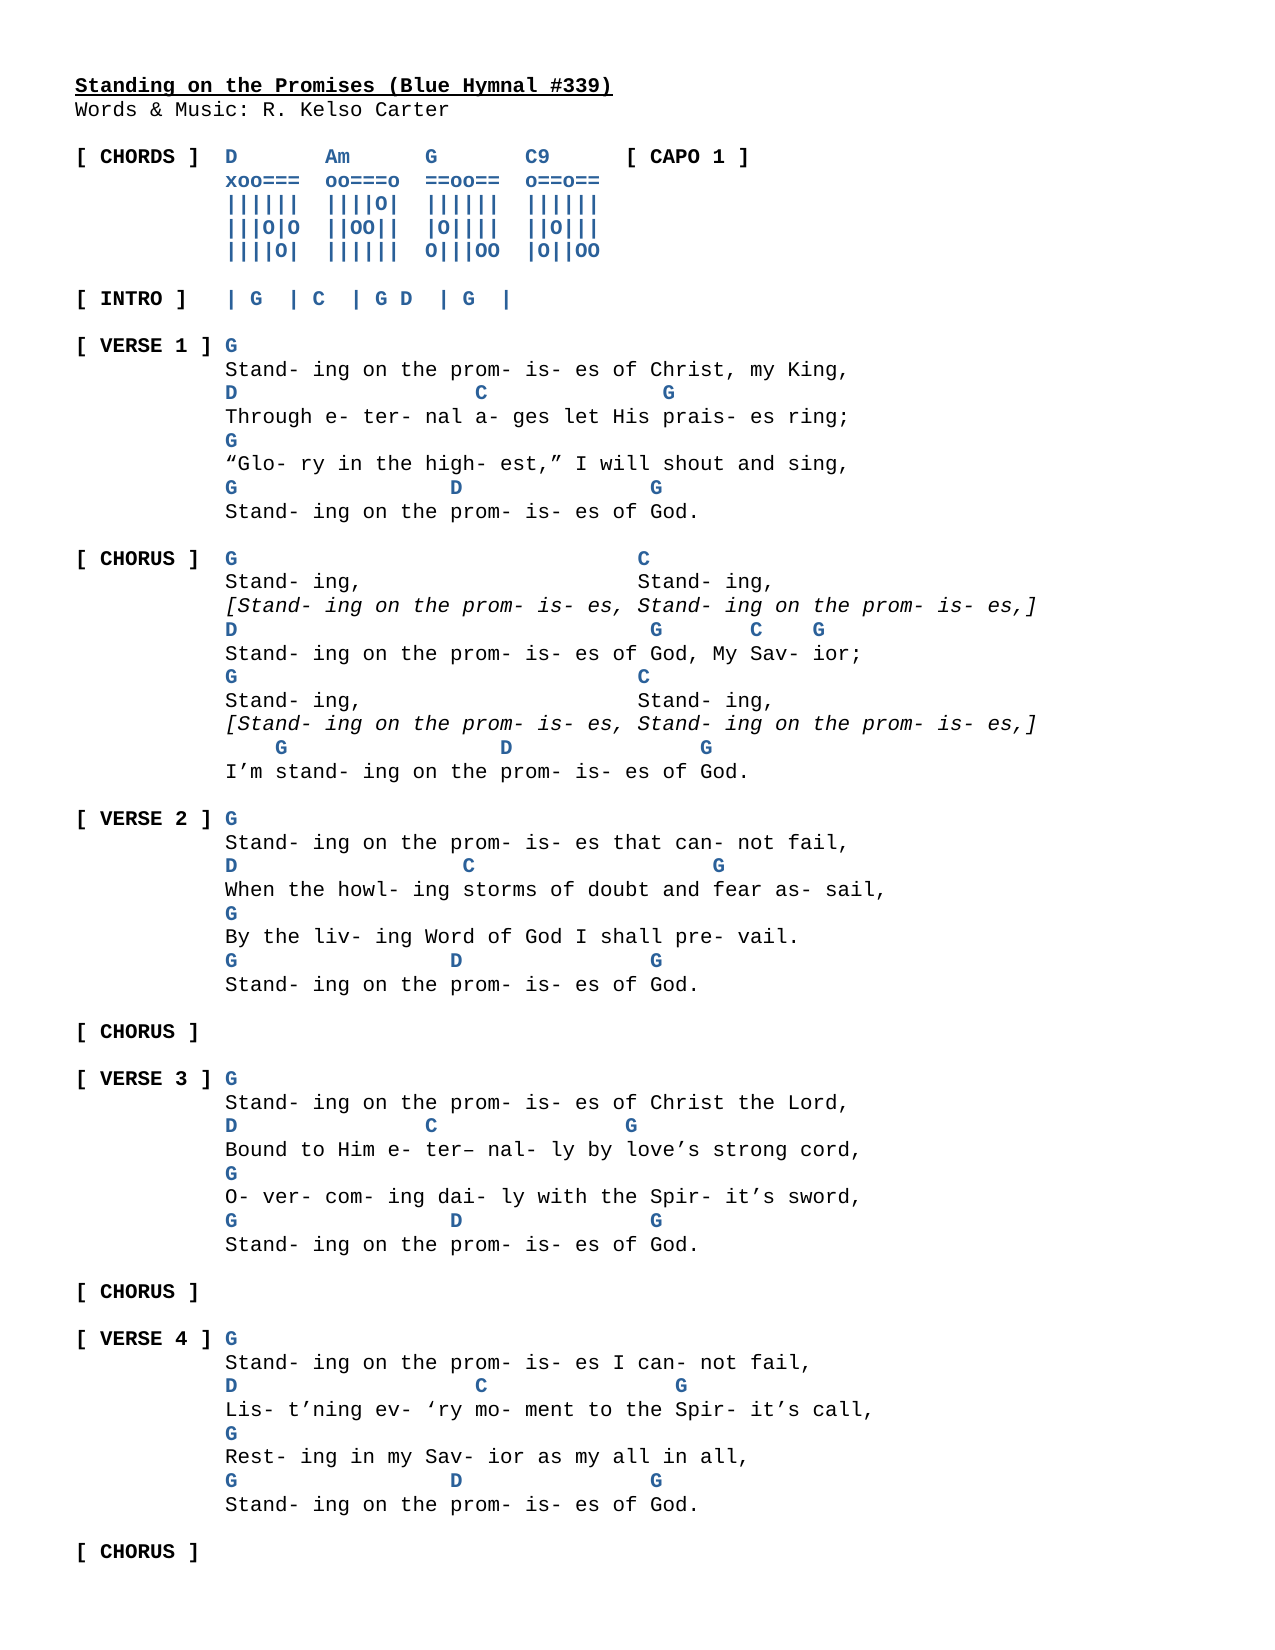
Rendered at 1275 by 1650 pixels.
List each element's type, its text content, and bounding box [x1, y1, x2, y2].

text |||||| ||||O| |||||| |||||| [75, 193, 1200, 217]
text [Stand- ing on the prom- is- es, Stand- ing on the prom- is- es,] [75, 595, 1200, 619]
text xoo=== oo===o ==oo== o==o== [75, 169, 1200, 193]
text [ INTRO ] | G | C | G D | G | [75, 288, 1200, 311]
text Standing on the Promises (Blue Hymnal #339) [75, 75, 1200, 99]
text ||||O| |||||| O|||OO |O||OO [75, 241, 1200, 264]
text D C G [75, 1376, 1200, 1399]
text [ VERSE 4 ] G [75, 1328, 1200, 1352]
text G [75, 903, 1200, 926]
text G D G [75, 737, 1200, 761]
text G D G [75, 477, 1200, 501]
text G [75, 1423, 1200, 1446]
text D C G [75, 1115, 1200, 1139]
text Stand- ing on the prom- is- es of Christ the Lord, [75, 1092, 1200, 1115]
text Stand- ing on the prom- is- es of God. [75, 501, 1200, 524]
text [ CHORUS ] [75, 1541, 1200, 1565]
text G [75, 430, 1200, 453]
text D C G [75, 855, 1200, 879]
text G D G [75, 1470, 1200, 1494]
text [ CHORUS ] G C [75, 548, 1200, 572]
text G D G [75, 950, 1200, 973]
text Stand- ing on the prom- is- es of God, My Sav- ior; [75, 642, 1200, 666]
text [ CHORUS ] [75, 1021, 1200, 1044]
text I’m stand- ing on the prom- is- es of God. [75, 761, 1200, 784]
text By the liv- ing Word of God I shall pre- vail. [75, 926, 1200, 950]
text Stand- ing on the prom- is- es of God. [75, 1234, 1200, 1257]
text [ VERSE 3 ] G [75, 1068, 1200, 1092]
text Through e- ter- nal a- ges let His prais- es ring; [75, 406, 1200, 430]
text Bound to Him e- ter– nal- ly by love’s strong cord, [75, 1139, 1200, 1163]
text [Stand- ing on the prom- is- es, Stand- ing on the prom- is- es,] [75, 713, 1200, 737]
text Stand- ing on the prom- is- es that can- not fail, [75, 832, 1200, 855]
text [ CHORDS ] D Am G C9 [ CAPO 1 ] [75, 146, 1200, 169]
text Stand- ing, Stand- ing, [75, 690, 1200, 713]
text Stand- ing, Stand- ing, [75, 572, 1200, 595]
text G D G [75, 1210, 1200, 1234]
text Words & Music: R. Kelso Carter [75, 99, 1200, 122]
text Stand- ing on the prom- is- es of God. [75, 973, 1200, 997]
text “Glo- ry in the high- est,” I will shout and sing, [75, 453, 1200, 477]
text [ CHORUS ] [75, 1281, 1200, 1304]
text Rest- ing in my Sav- ior as my all in all, [75, 1446, 1200, 1470]
text Stand- ing on the prom- is- es I can- not fail, [75, 1352, 1200, 1376]
text D G C G [75, 619, 1200, 642]
text G [75, 1163, 1200, 1186]
text Lis- t’ning ev- ‘ry mo- ment to the Spir- it’s call, [75, 1399, 1200, 1423]
text D C G [75, 382, 1200, 406]
text O- ver- com- ing dai- ly with the Spir- it’s sword, [75, 1186, 1200, 1210]
text |||O|O ||OO|| |O|||| ||O||| [75, 217, 1200, 241]
text When the howl- ing storms of doubt and fear as- sail, [75, 879, 1200, 903]
text Stand- ing on the prom- is- es of Christ, my King, [75, 359, 1200, 382]
text [ VERSE 1 ] G [75, 335, 1200, 359]
text Stand- ing on the prom- is- es of God. [75, 1494, 1200, 1517]
text G C [75, 666, 1200, 690]
text [ VERSE 2 ] G [75, 808, 1200, 832]
